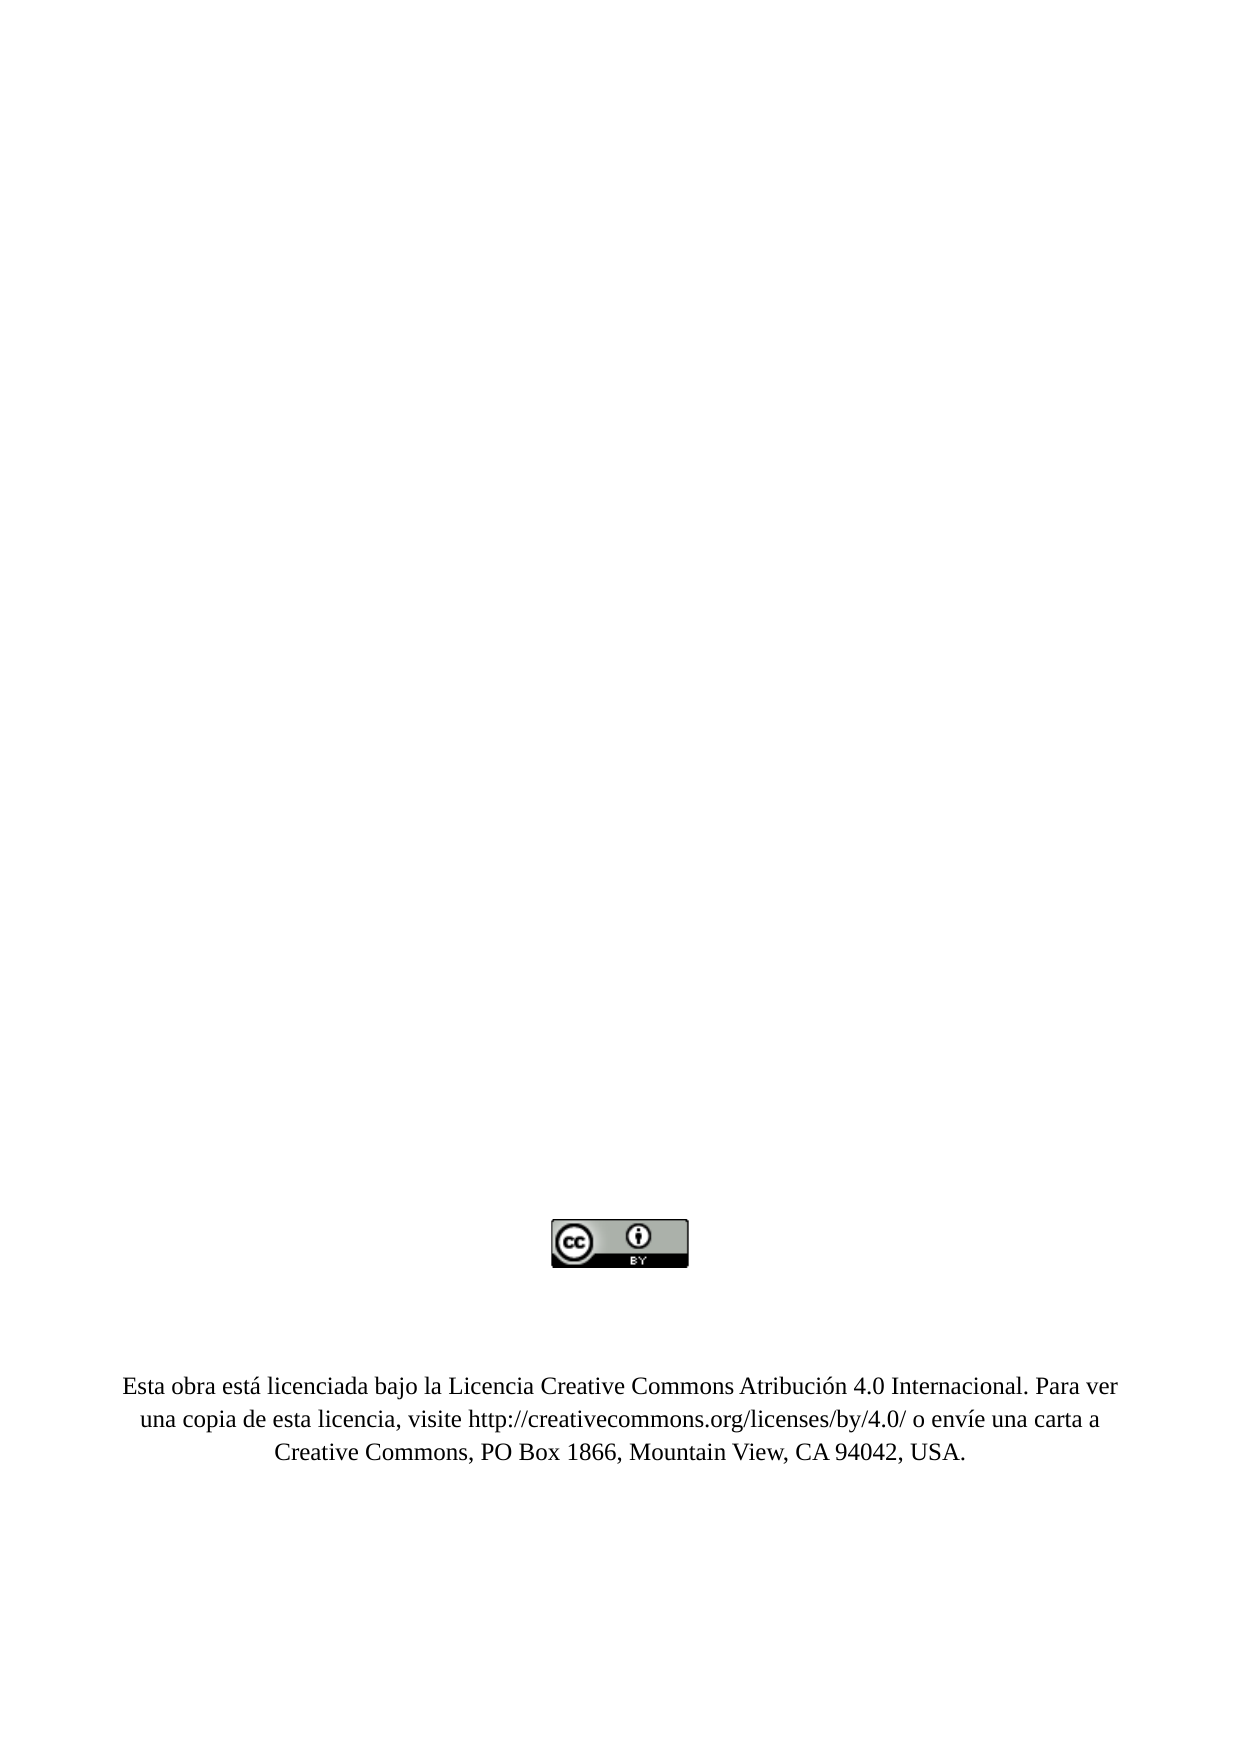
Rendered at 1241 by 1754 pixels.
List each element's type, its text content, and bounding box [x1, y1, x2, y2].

picture [551, 1219, 689, 1268]
text Esta obra está licenciada bajo la Licencia Creative Commons Atribución 4.0 Internacional. Para ver una copia de esta licencia, visite http://creativecommons.org/licenses/by/4.0/ o envíe una carta a Creative Commons, PO Box 1866, Mountain View, CA 94042, USA. [118, 1371, 1122, 1466]
